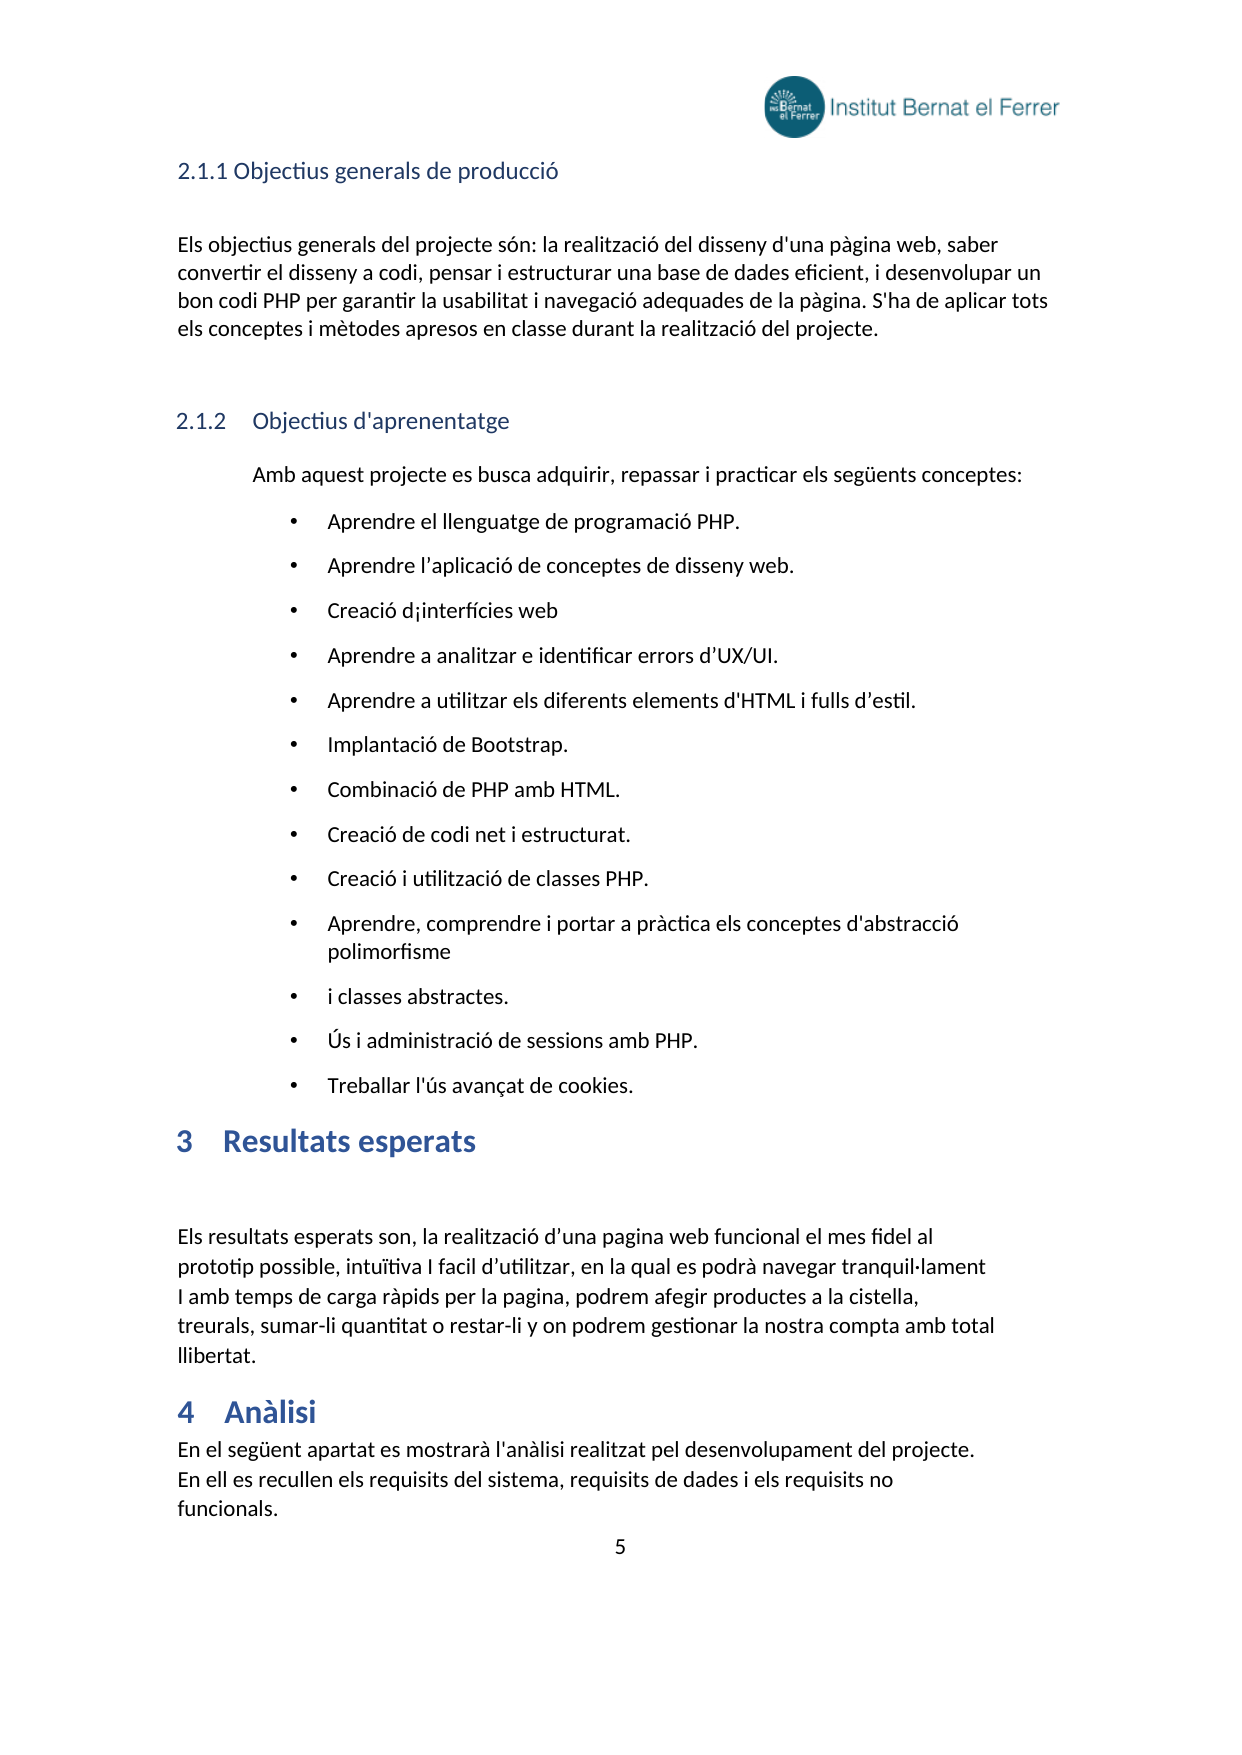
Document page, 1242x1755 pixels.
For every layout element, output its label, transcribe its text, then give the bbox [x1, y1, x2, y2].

list Implantació de Bootstrap. [290, 730, 1062, 758]
text Amb aquest projecte es busca adquirir, repassar i practicar els següents conceptes: [177, 460, 1062, 488]
text En el següent apartat es mostrarà l'anàlisi realitzat pel desenvolupament del projecte. En ell es recullen els requisits del sistema, requisits de dades i els requisits no funcionals. [176, 1435, 1059, 1523]
list Ús i administració de sessions amb PHP. [290, 1027, 1062, 1054]
list Treballar l'ús avançat de cookies. [290, 1071, 1062, 1099]
text 2.1.2 Objectius d'aprenentatge [176, 406, 632, 436]
subtitle 4 Anàlisi [177, 1391, 1062, 1432]
subtitle 3 Resultats esperats [176, 1120, 1062, 1160]
list Aprendre el llenguatge de programació PHP. [290, 507, 1062, 535]
list i classes abstractes. [290, 982, 1062, 1010]
list Combinació de PHP amb HTML. [290, 775, 1062, 803]
list Aprendre a utilitzar els diferents elements d'HTML i fulls d’estil. [290, 686, 1062, 714]
list Creació de codi net i estructurat. [290, 820, 1062, 848]
list Creació d¡interfícies web [290, 596, 1062, 624]
list Creació i utilització de classes PHP. [290, 864, 1062, 892]
list Aprendre, comprendre i portar a pràctica els conceptes d'abstracció polimorfisme [290, 909, 1062, 965]
picture [764, 76, 1060, 138]
list Aprendre l’aplicació de conceptes de disseny web. [290, 552, 1062, 580]
text 2.1.1 Objectius generals de producció [177, 155, 1062, 186]
text Els objectius generals del projecte són: la realització del disseny d'una pàgina web, saber convertir el disseny a codi, pensar i estructurar una base de dades eficient, i desenvolupar un bon codi PHP per garantir la usabilitat i navegació adequades de la pàgina. S'ha de aplicar tots els conceptes i mètodes apresos en classe durant la realització del projecte. [177, 202, 1062, 342]
list Aprendre a analitzar e identificar errors d’UX/UI. [290, 641, 1062, 669]
text Els resultats esperats son, la realització d’una pagina web funcional el mes fidel al prototip possible, intuïtiva I facil d’utilitzar, en la qual es podrà navegar tranquil·lament I amb temps de carga ràpids per la pagina, podrem afegir productes a la cistella, treurals, sumar-li quantitat o restar-li y on podrem gestionar la nostra compta amb total llibertat. [176, 1222, 1059, 1369]
